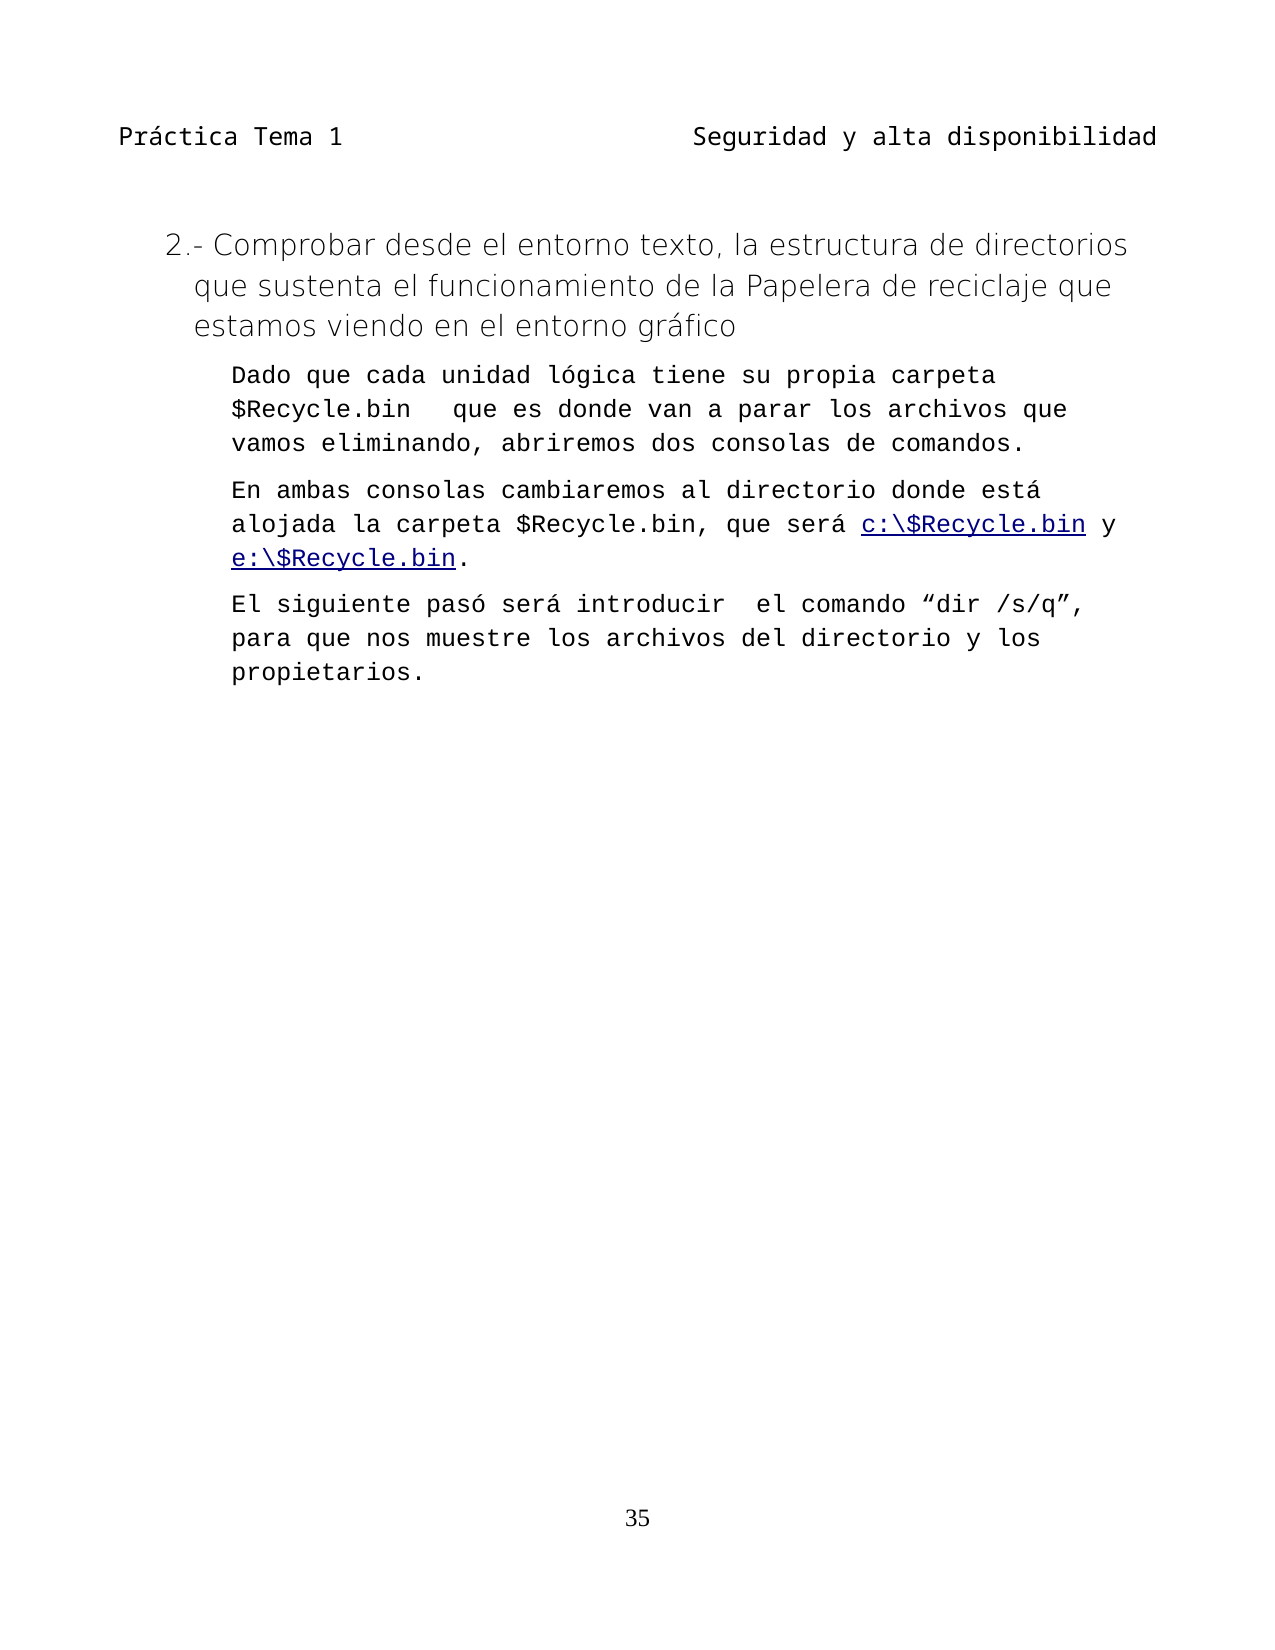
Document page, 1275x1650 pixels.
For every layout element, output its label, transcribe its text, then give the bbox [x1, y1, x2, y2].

list Comprobar desde el entorno texto, la estructura de directorios que sustenta el funcionamiento de la Papelera de reciclaje que estamos viendo en el entorno gráfico [156, 228, 1157, 343]
text En ambas consolas cambiaremos al directorio donde está alojada la carpeta $Recycle.bin, que será c:\$Recycle.bin y e:\$Recycle.bin. [231, 477, 1157, 573]
text Dado que cada unidad lógica tiene su propia carpeta $Recycle.bin que es donde van a parar los archivos que vamos eliminando, abriremos dos consolas de comandos. [231, 363, 1157, 459]
text El siguiente pasó será introducir el comando “dir /s/q”, para que nos muestre los archivos del directorio y los propietarios. [231, 592, 1157, 688]
